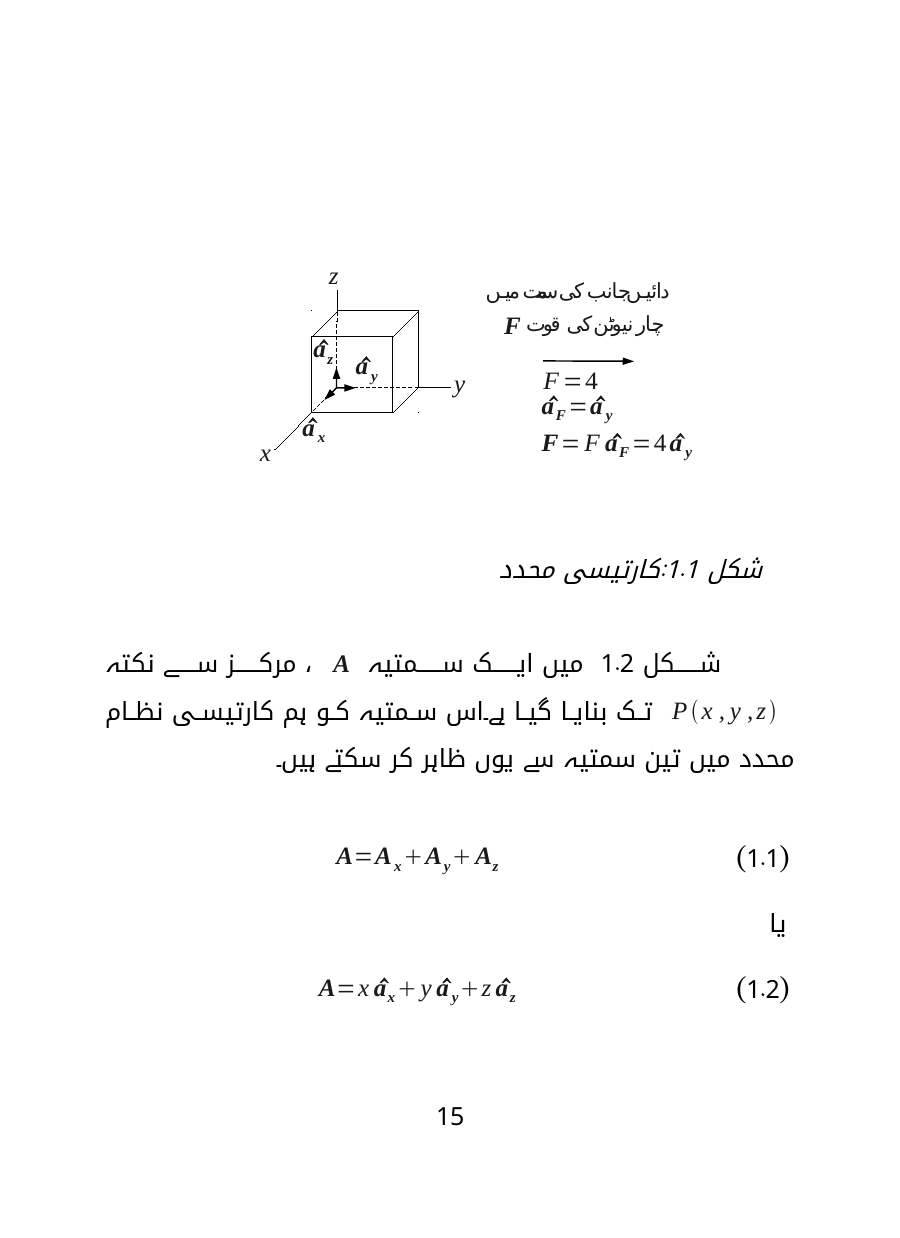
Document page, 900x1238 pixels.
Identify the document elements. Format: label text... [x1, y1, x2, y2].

text شکل 1.2 میں ایک سمتیہ، مرکز سے نکتہ تک بنایا گیا ہے۔اس سمتیہ کو ہم کارتیسی نظام محدد میں تین سمتیہ سے یوں ظاہر کر سکتے ہیں۔ [105, 641, 795, 783]
table_header [105, 829, 718, 901]
text یا [105, 901, 795, 948]
text شکل 1.1:کارتیسی محدد [137, 181, 762, 594]
table_header (1.2) [718, 961, 795, 1032]
table_header [105, 961, 718, 1032]
table_header (1.1) [718, 829, 795, 901]
